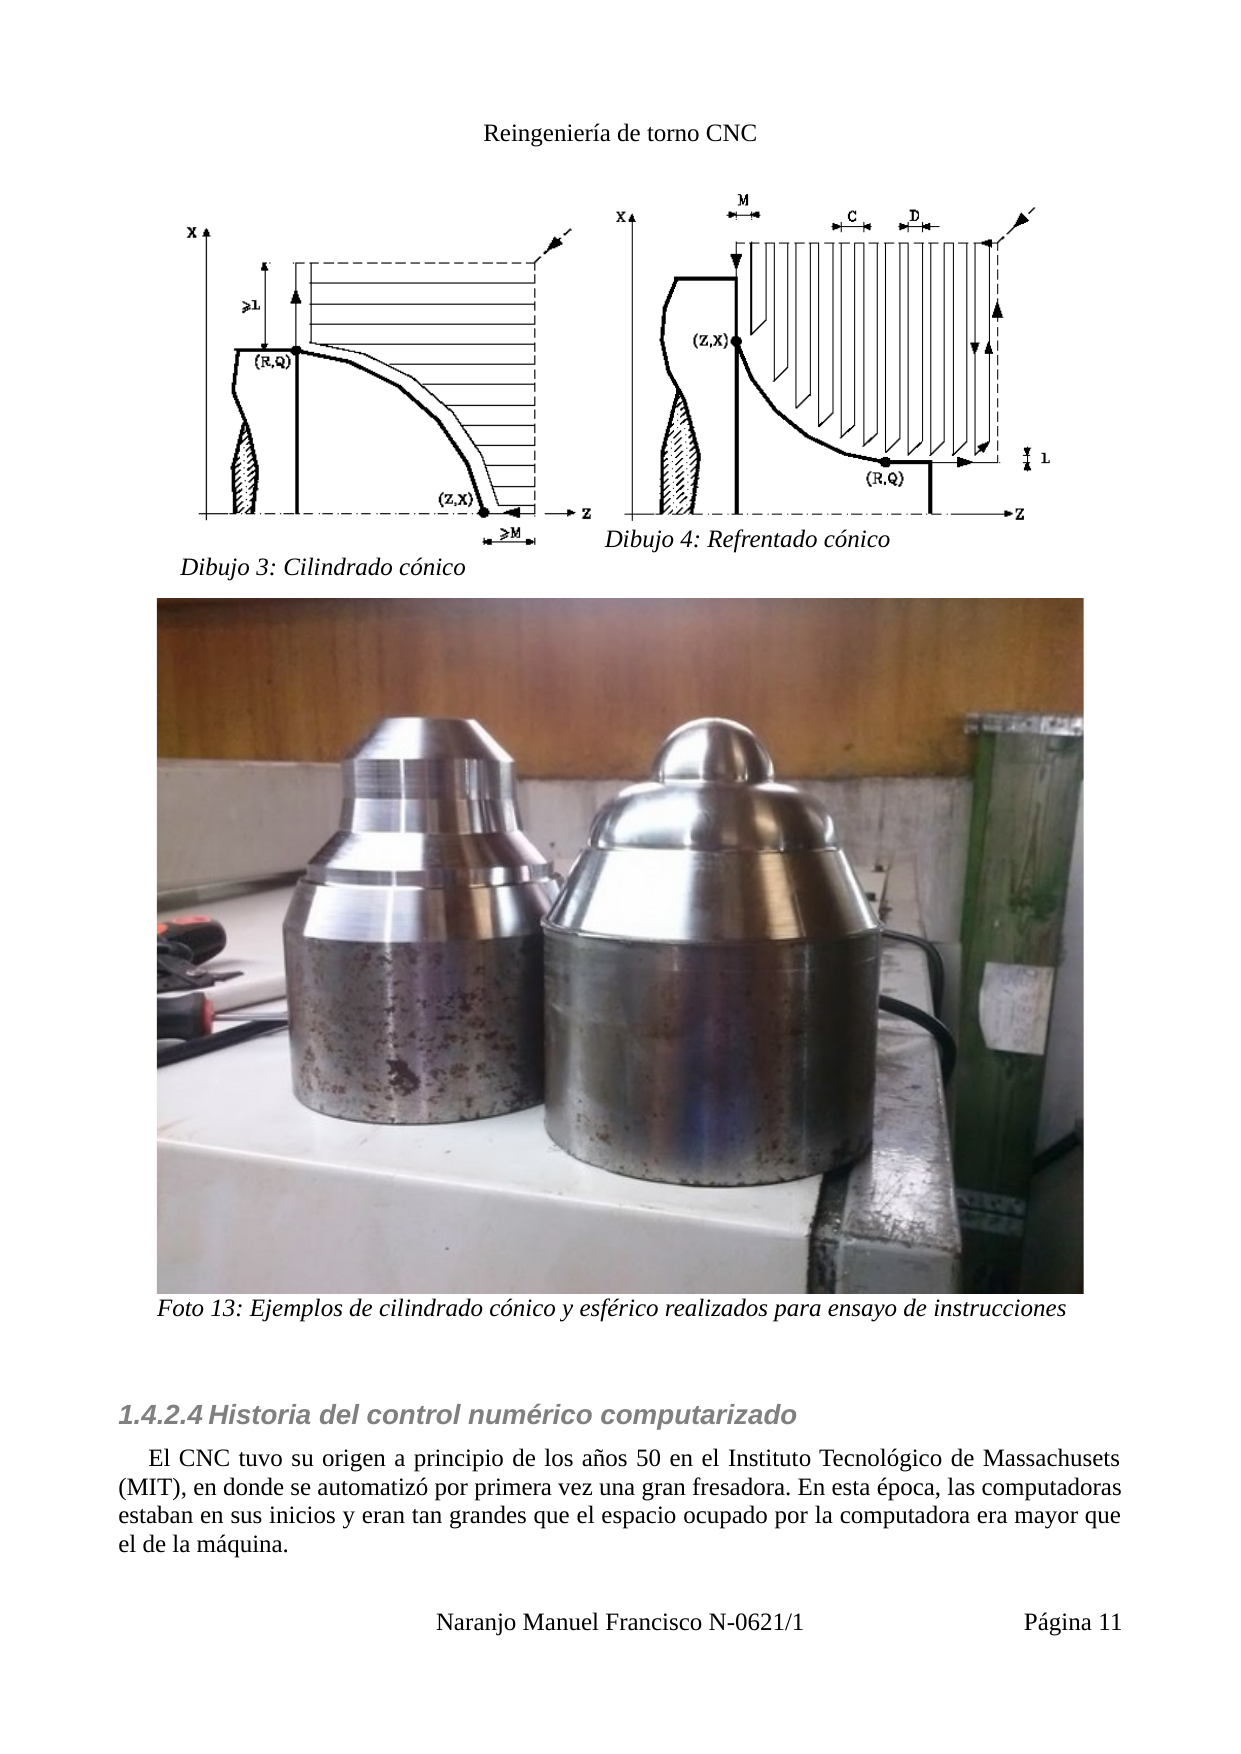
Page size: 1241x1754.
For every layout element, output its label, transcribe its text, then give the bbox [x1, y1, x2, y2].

picture [604, 190, 1061, 525]
text Dibujo 4: Refrentado cónico [604, 525, 1060, 553]
text Dibujo 3: Cilindrado cónico [180, 552, 598, 580]
text El CNC tuvo su origen a principio de los años 50 en el Instituto Tecnológico de Massachusets (MIT), en donde se automatizó por primera vez una gran fresadora. En esta época, las computadoras estaban en sus inicios y eran tan grandes que el espacio ocupado por la computadora era mayor que el de la máquina. [118, 1443, 1122, 1558]
text Foto 13: Ejemplos de cilindrado cónico y esférico realizados para ensayo de instrucciones [157, 1294, 1084, 1322]
subtitle Historia del control numérico computarizado [118, 1399, 1122, 1431]
picture [156, 598, 1084, 1294]
picture [180, 219, 599, 552]
